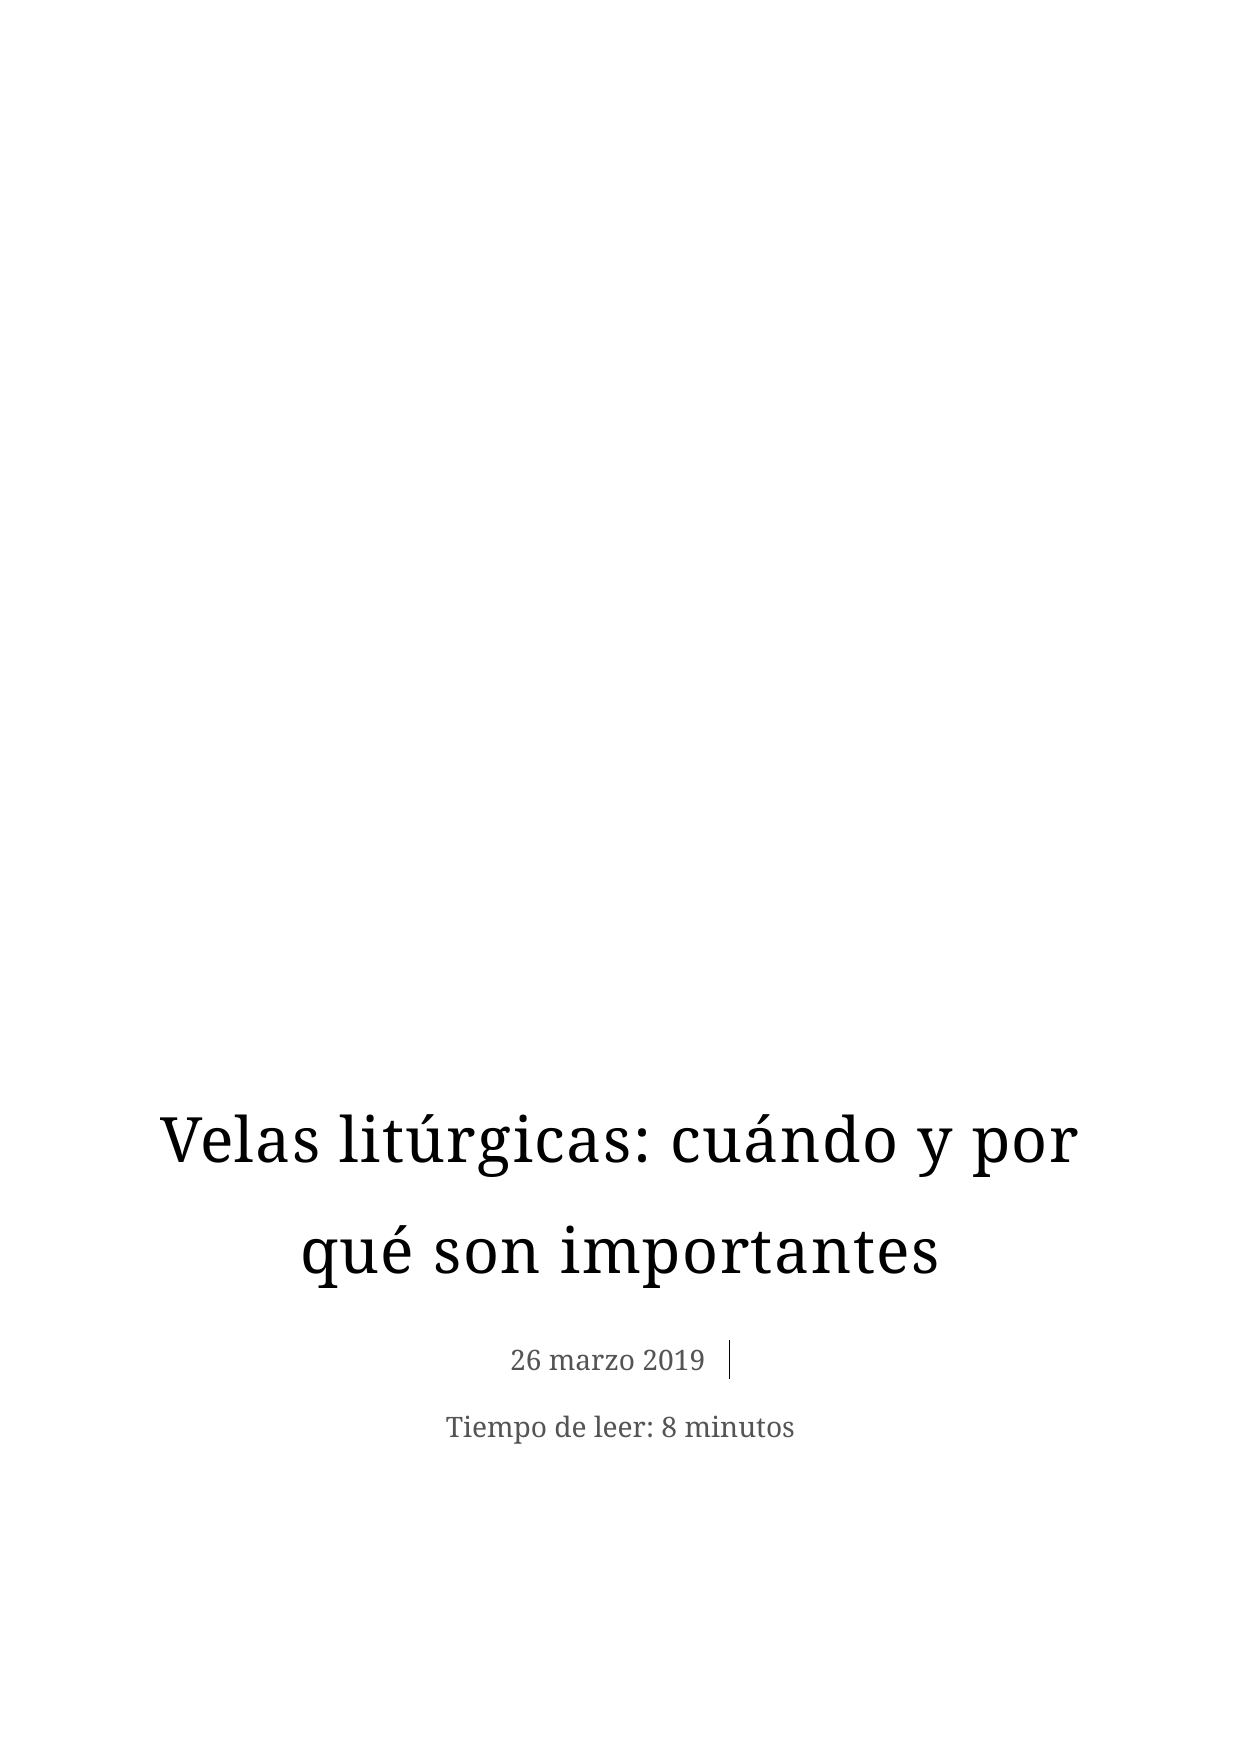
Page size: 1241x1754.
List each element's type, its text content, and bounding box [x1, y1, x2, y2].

text [730, 1340, 1122, 1379]
subtitle Velas litúrgicas: cuándo y por qué son importantes [118, 1096, 1122, 1291]
text Tiempo de leer: 8 minutos [118, 1408, 1122, 1446]
text 26 marzo 2019 [118, 1340, 729, 1379]
